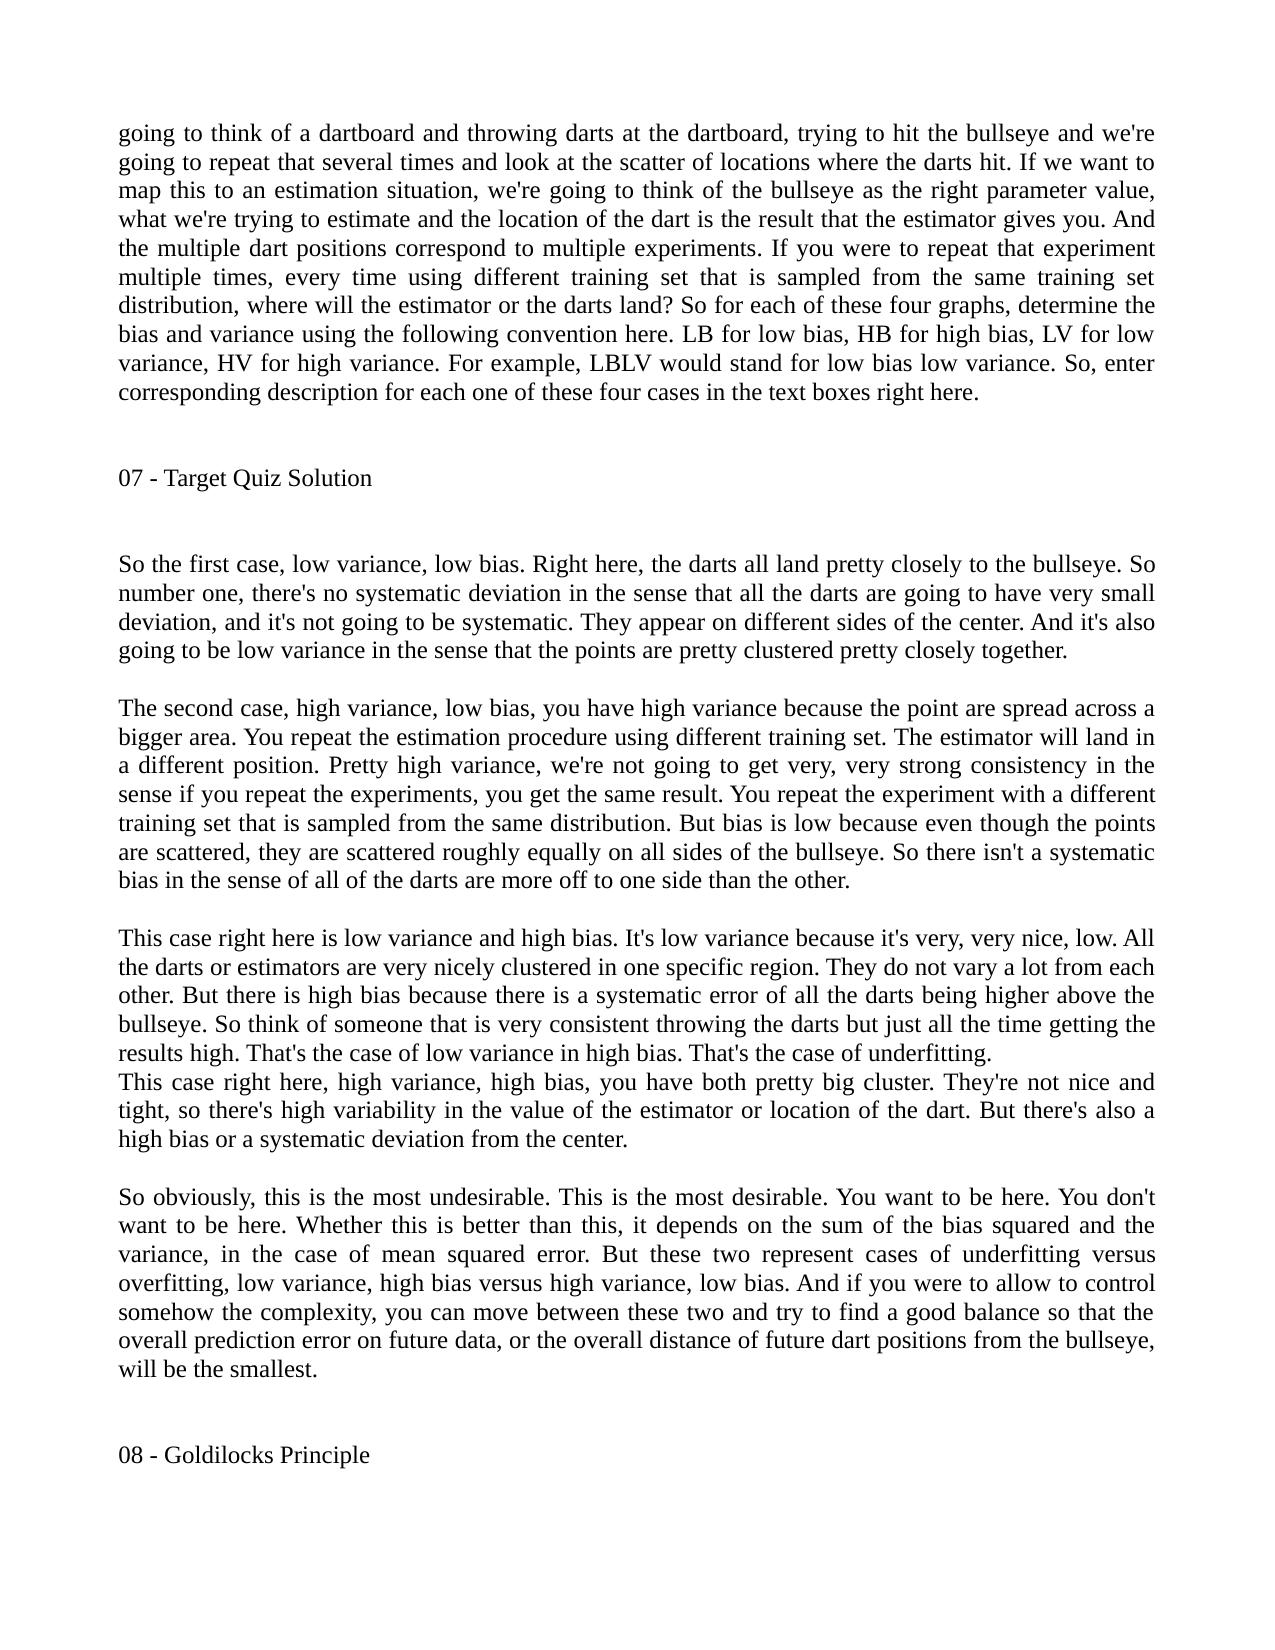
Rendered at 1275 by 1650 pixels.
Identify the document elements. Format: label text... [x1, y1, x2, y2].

text So the first case, low variance, low bias. Right here, the darts all land pretty closely to the bullseye. So number one, there's no systematic deviation in the sense that all the darts are going to have very small deviation, and it's not going to be systematic. They appear on different sides of the center. And it's also going to be low variance in the sense that the points are pretty clustered pretty closely together. [118, 549, 1157, 664]
text going to think of a dartboard and throwing darts at the dartboard, trying to hit the bullseye and we're going to repeat that several times and look at the scatter of locations where the darts hit. If we want to map this to an estimation situation, we're going to think of the bullseye as the right parameter value, what we're trying to estimate and the location of the dart is the result that the estimator gives you. And the multiple dart positions correspond to multiple experiments. If you were to repeat that experiment multiple times, every time using different training set that is sampled from the same training set distribution, where will the estimator or the darts land? So for each of these four graphs, determine the bias and variance using the following convention here. LB for low bias, HB for high bias, LV for low variance, HV for high variance. For example, LBLV would stand for low bias low variance. So, enter corresponding description for each one of these four cases in the text boxes right here. [118, 118, 1157, 406]
text 08 - Goldilocks Principle [118, 1441, 1157, 1469]
text This case right here, high variance, high bias, you have both pretty big cluster. They're not nice and tight, so there's high variability in the value of the estimator or location of the dart. But there's also a high bias or a systematic deviation from the center. [118, 1067, 1157, 1153]
text The second case, high variance, low bias, you have high variance because the point are spread across a bigger area. You repeat the estimation procedure using different training set. The estimator will land in a different position. Pretty high variance, we're not going to get very, very strong consistency in the sense if you repeat the experiments, you get the same result. You repeat the experiment with a different training set that is sampled from the same distribution. But bias is low because even though the points are scattered, they are scattered roughly equally on all sides of the bullseye. So there isn't a systematic bias in the sense of all of the darts are more off to one side than the other. [118, 693, 1157, 894]
text So obviously, this is the most undesirable. This is the most desirable. You want to be here. You don't want to be here. Whether this is better than this, it depends on the sum of the bias squared and the variance, in the case of mean squared error. But these two represent cases of underfitting versus overfitting, low variance, high bias versus high variance, low bias. And if you were to allow to control somehow the complexity, you can move between these two and try to find a good balance so that the overall prediction error on future data, or the overall distance of future dart positions from the bullseye, will be the smallest. [118, 1182, 1157, 1383]
text 07 - Target Quiz Solution [118, 463, 1157, 492]
text This case right here is low variance and high bias. It's low variance because it's very, very nice, low. All the darts or estimators are very nicely clustered in one specific region. They do not vary a lot from each other. But there is high bias because there is a systematic error of all the darts being higher above the bullseye. So think of someone that is very consistent throwing the darts but just all the time getting the results high. That's the case of low variance in high bias. That's the case of underfitting. [118, 923, 1157, 1067]
